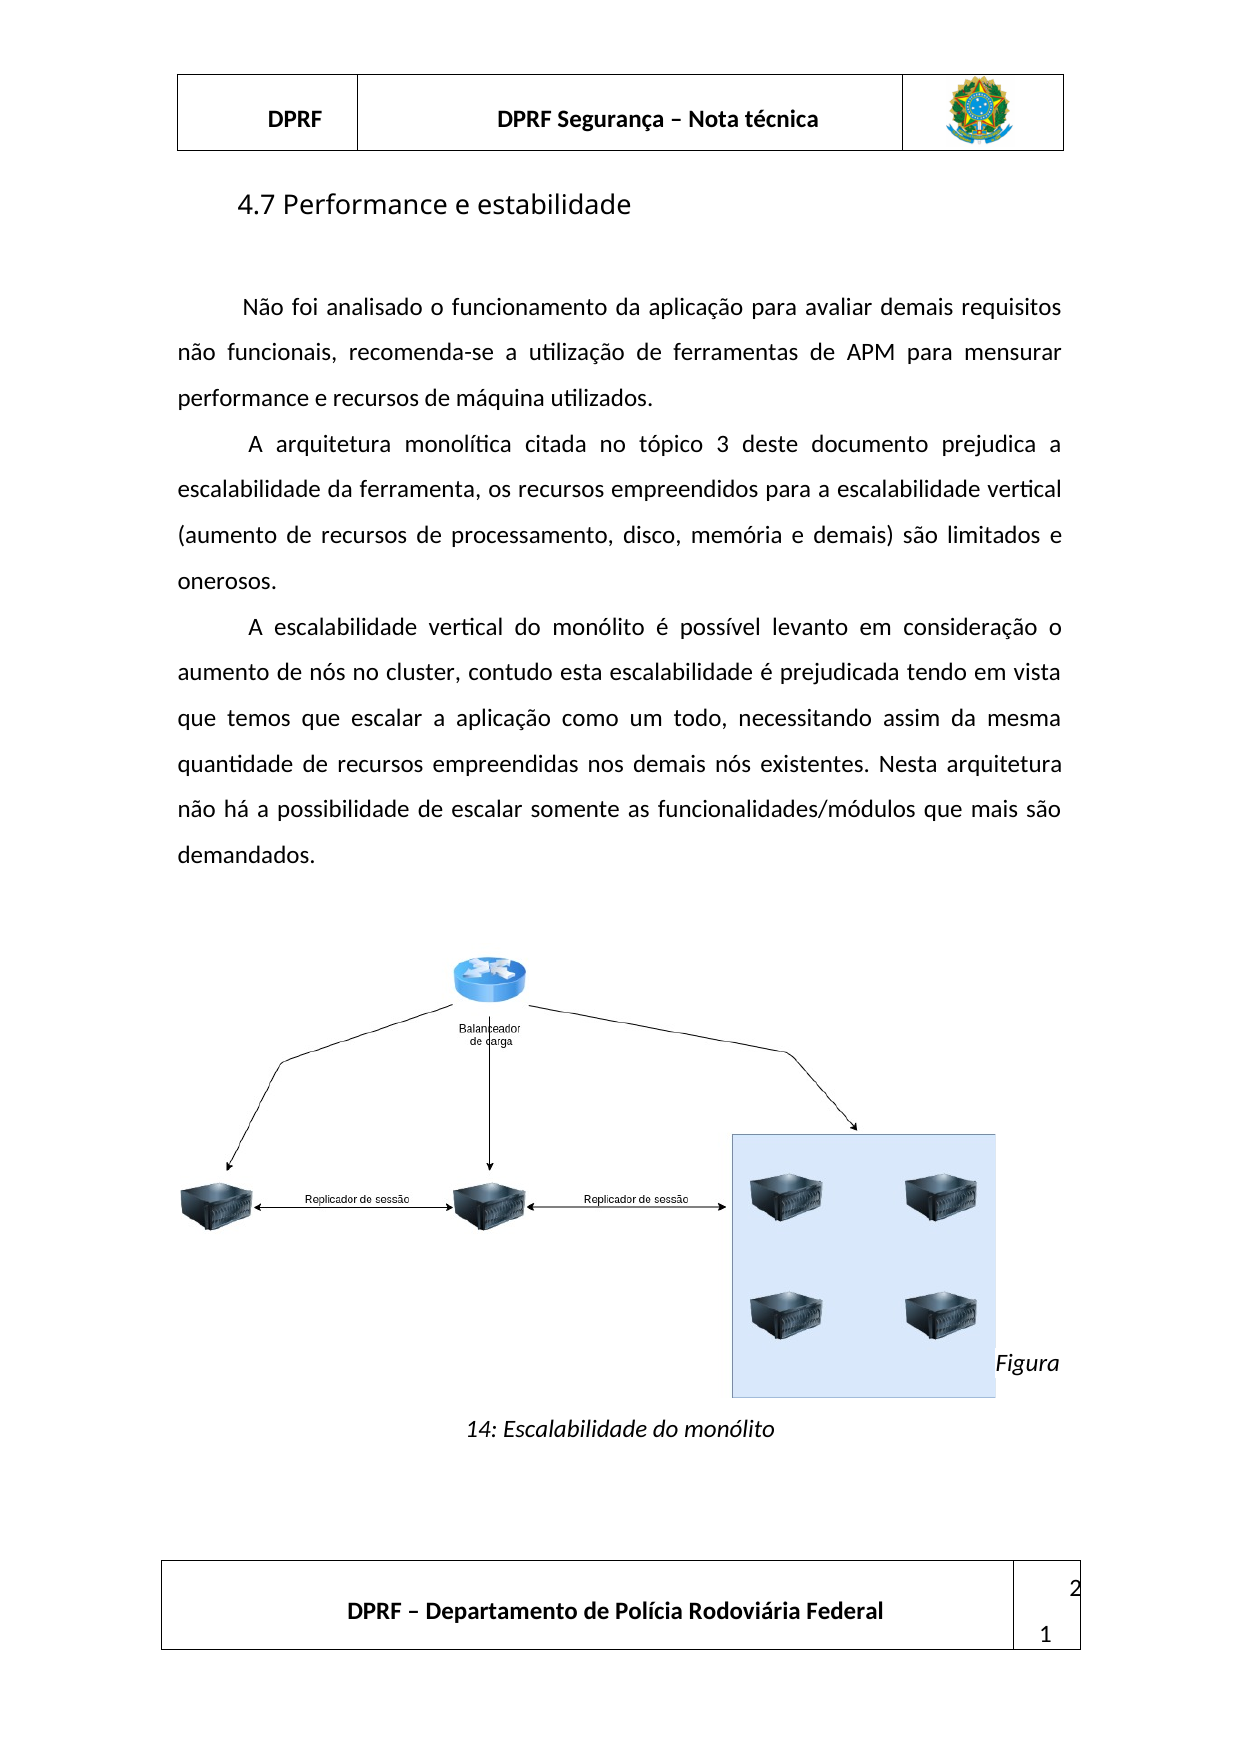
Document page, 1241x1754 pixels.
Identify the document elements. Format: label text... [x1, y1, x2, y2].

text A arquitetura monolítica citada no tópico 3 deste documento prejudica a escalabilidade da ferramenta, os recursos empreendidos para a escalabilidade vertical (aumento de recursos de processamento, disco, memória e demais) são limitados e onerosos. [177, 504, 1063, 519]
subtitle 4.7 Performance e estabilidade [632, 186, 1063, 223]
text A escalabilidade vertical do monólito é possível levanto em consideração o aumento de nós no cluster, contudo esta escalabilidade é prejudicada tendo em vista que temos que escalar a aplicação como um todo, necessitando assim da mesma quantidade de recursos empreendidas nos demais nós existentes. Nesta arquitetura não há a possibilidade de escalar somente as funcionalidades/módulos que mais são demandados. [177, 611, 1063, 656]
text Não foi analisado o funcionamento da aplicação para avaliar demais requisitos não funcionais, recomenda-se a utilização de ferramentas de APM para mensurar performance e recursos de máquina utilizados. [177, 367, 1063, 413]
text A escalabilidade vertical do monólito é possível levanto em consideração o aumento de nós no cluster, contudo esta escalabilidade é prejudicada tendo em vista que temos que escalar a aplicação como um todo, necessitando assim da mesma quantidade de recursos empreendidas nos demais nós existentes. Nesta arquitetura não há a possibilidade de escalar somente as funcionalidades/módulos que mais são demandados. [177, 733, 1063, 748]
text A arquitetura monolítica citada no tópico 3 deste documento prejudica a escalabilidade da ferramenta, os recursos empreendidos para a escalabilidade vertical (aumento de recursos de processamento, disco, memória e demais) são limitados e onerosos. [177, 550, 1063, 596]
text A escalabilidade vertical do monólito é possível levanto em consideração o aumento de nós no cluster, contudo esta escalabilidade é prejudicada tendo em vista que temos que escalar a aplicação como um todo, necessitando assim da mesma quantidade de recursos empreendidas nos demais nós existentes. Nesta arquitetura não há a possibilidade de escalar somente as funcionalidades/módulos que mais são demandados. [177, 824, 1063, 870]
picture [180, 943, 996, 1398]
text A escalabilidade vertical do monólito é possível levanto em consideração o aumento de nós no cluster, contudo esta escalabilidade é prejudicada tendo em vista que temos que escalar a aplicação como um todo, necessitando assim da mesma quantidade de recursos empreendidas nos demais nós existentes. Nesta arquitetura não há a possibilidade de escalar somente as funcionalidades/módulos que mais são demandados. [177, 778, 1063, 794]
text A arquitetura monolítica citada no tópico 3 deste documento prejudica a escalabilidade da ferramenta, os recursos empreendidos para a escalabilidade vertical (aumento de recursos de processamento, disco, memória e demais) são limitados e onerosos. [177, 428, 1063, 474]
subtitle 4.7 Performance e estabilidade [177, 186, 237, 223]
text A escalabilidade vertical do monólito é possível levanto em consideração o aumento de nós no cluster, contudo esta escalabilidade é prejudicada tendo em vista que temos que escalar a aplicação como um todo, necessitando assim da mesma quantidade de recursos empreendidas nos demais nós existentes. Nesta arquitetura não há a possibilidade de escalar somente as funcionalidades/módulos que mais são demandados. [177, 687, 1063, 702]
picture [944, 75, 1020, 149]
text Não foi analisado o funcionamento da aplicação para avaliar demais requisitos não funcionais, recomenda-se a utilização de ferramentas de APM para mensurar performance e recursos de máquina utilizados. [177, 291, 1063, 336]
text Figura 14: Escalabilidade do monólito [177, 943, 1063, 1443]
